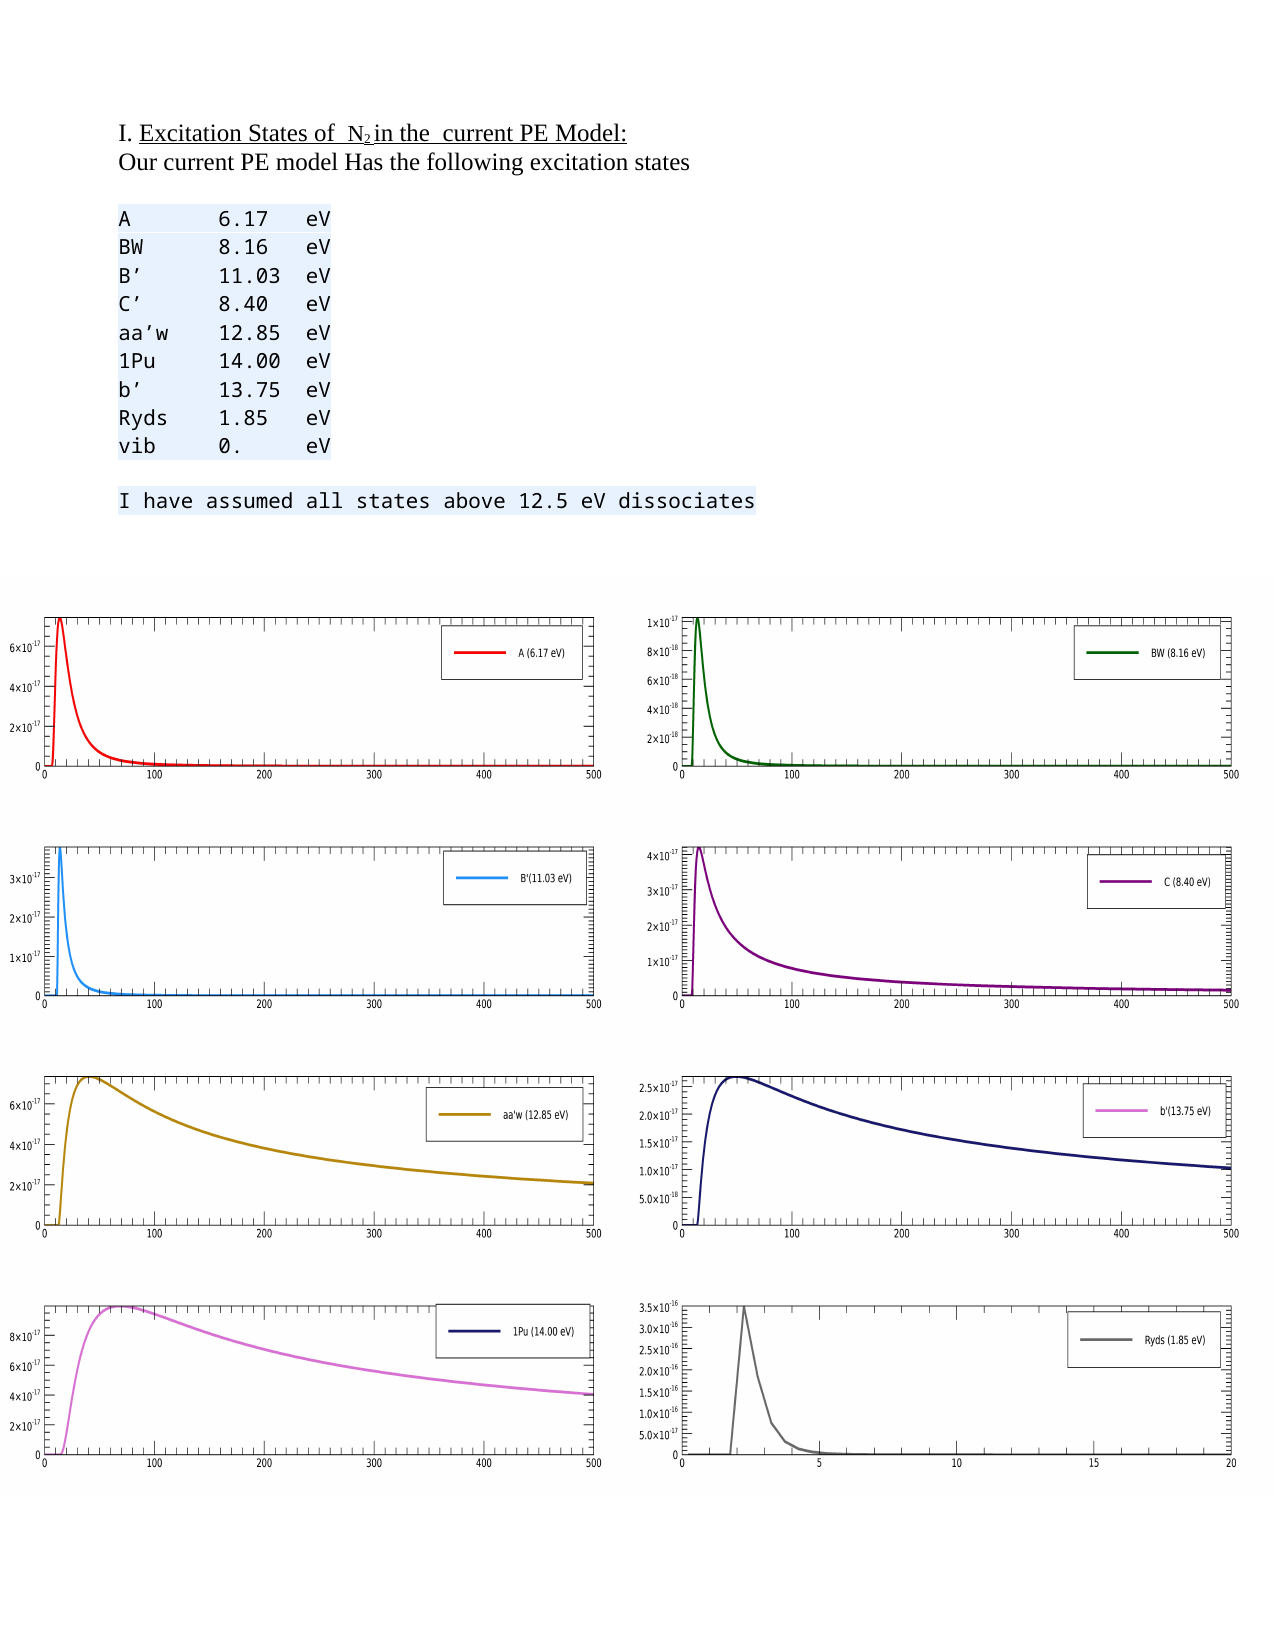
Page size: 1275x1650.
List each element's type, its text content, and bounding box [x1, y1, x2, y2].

text vib 0. eV [118, 432, 1157, 460]
text BW 8.16 eV [118, 232, 1157, 261]
text B’ 11.03 eV [118, 261, 1157, 289]
text 1Pu 14.00 eV [118, 346, 1157, 375]
text aa’w 12.85 eV [118, 318, 1157, 346]
text Our current PE model Has the following excitation states [118, 147, 1157, 176]
text I. Excitation States of N2 in the current PE Model: [118, 118, 1157, 147]
text I have assumed all states above 12.5 eV dissociates [118, 486, 1157, 515]
picture [0, 577, 1275, 1495]
text Ryds 1.85 eV [118, 403, 1157, 432]
text b’ 13.75 eV [118, 375, 1157, 403]
text A 6.17 eV [118, 204, 1157, 232]
text C’ 8.40 eV [118, 289, 1157, 318]
